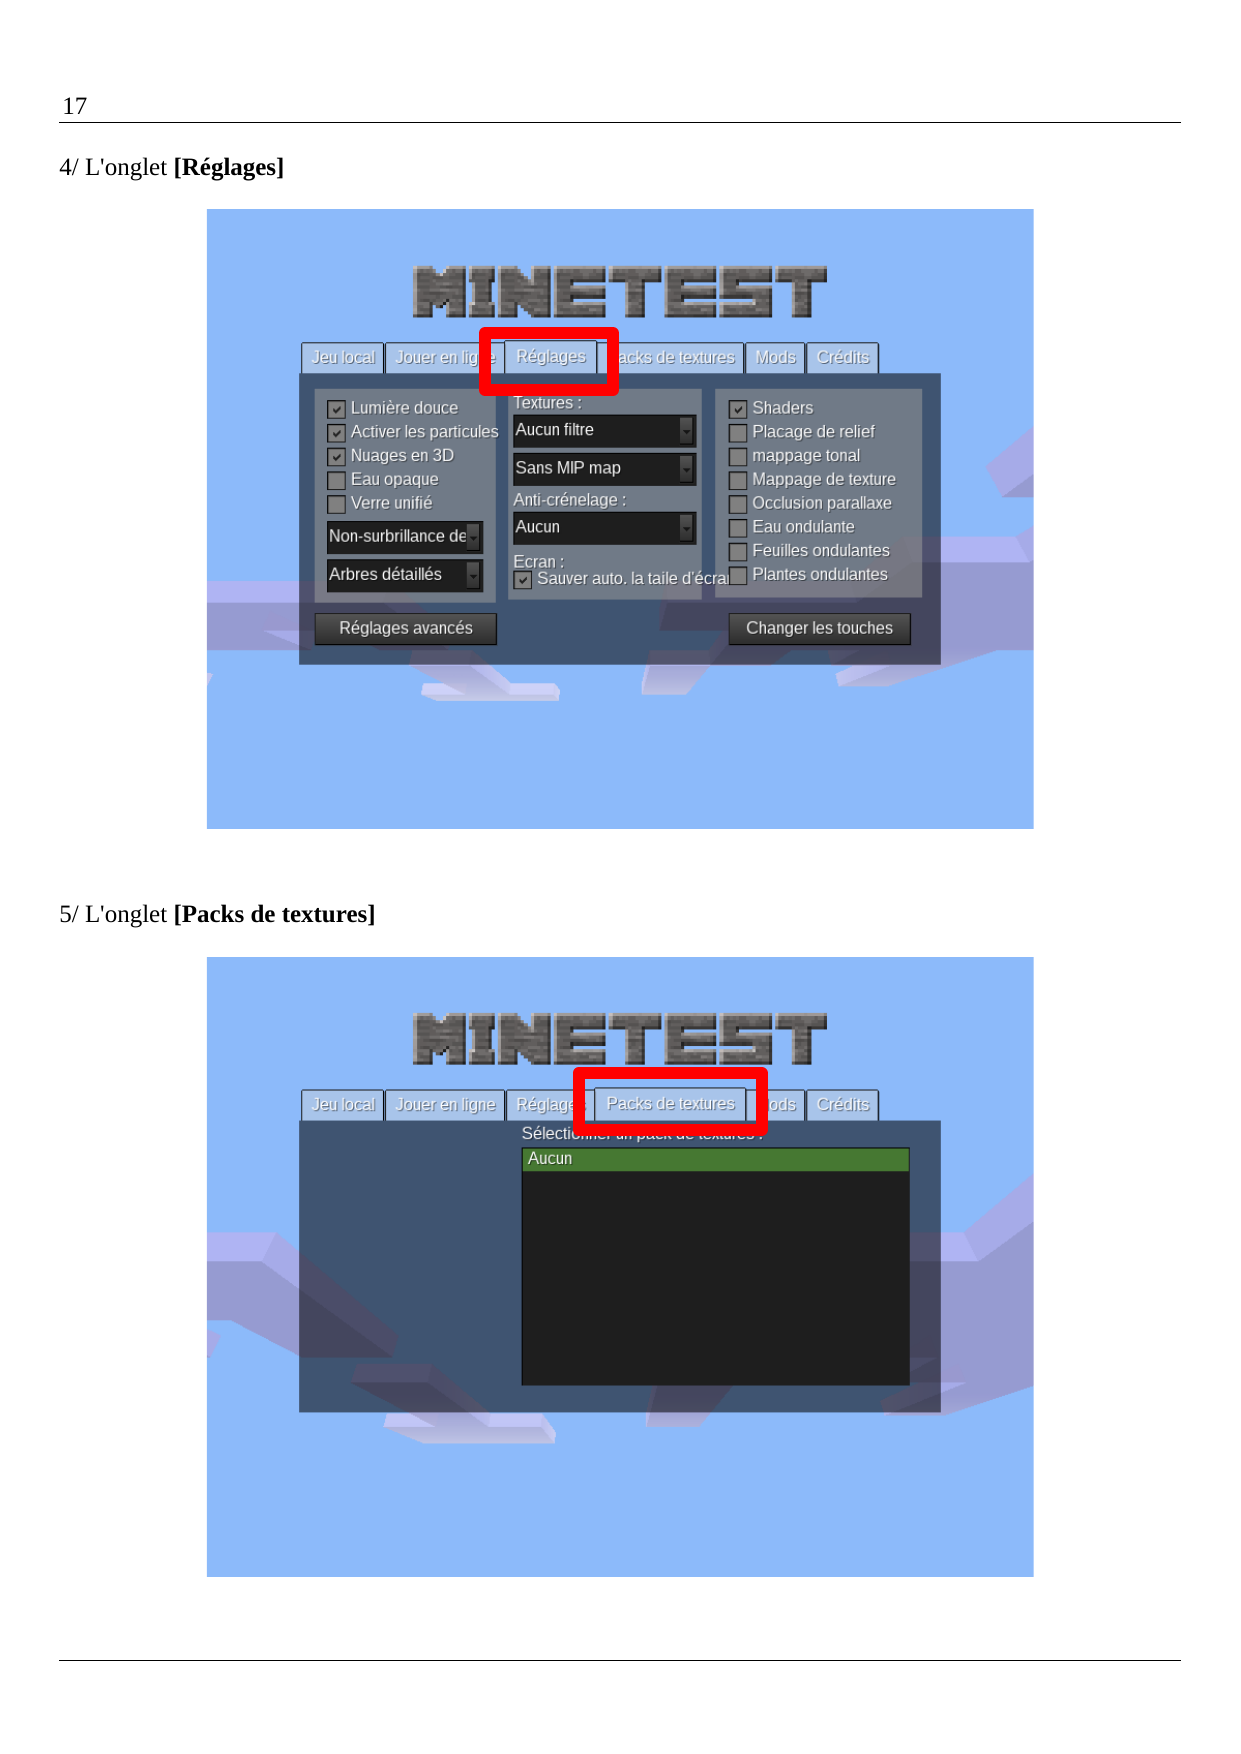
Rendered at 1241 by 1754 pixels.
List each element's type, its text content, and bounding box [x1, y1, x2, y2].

picture [206, 209, 1034, 829]
picture [206, 957, 1034, 1577]
text 4/ L'onglet [Réglages] [59, 152, 1181, 181]
text 5/ L'onglet [Packs de textures] [59, 899, 1181, 928]
